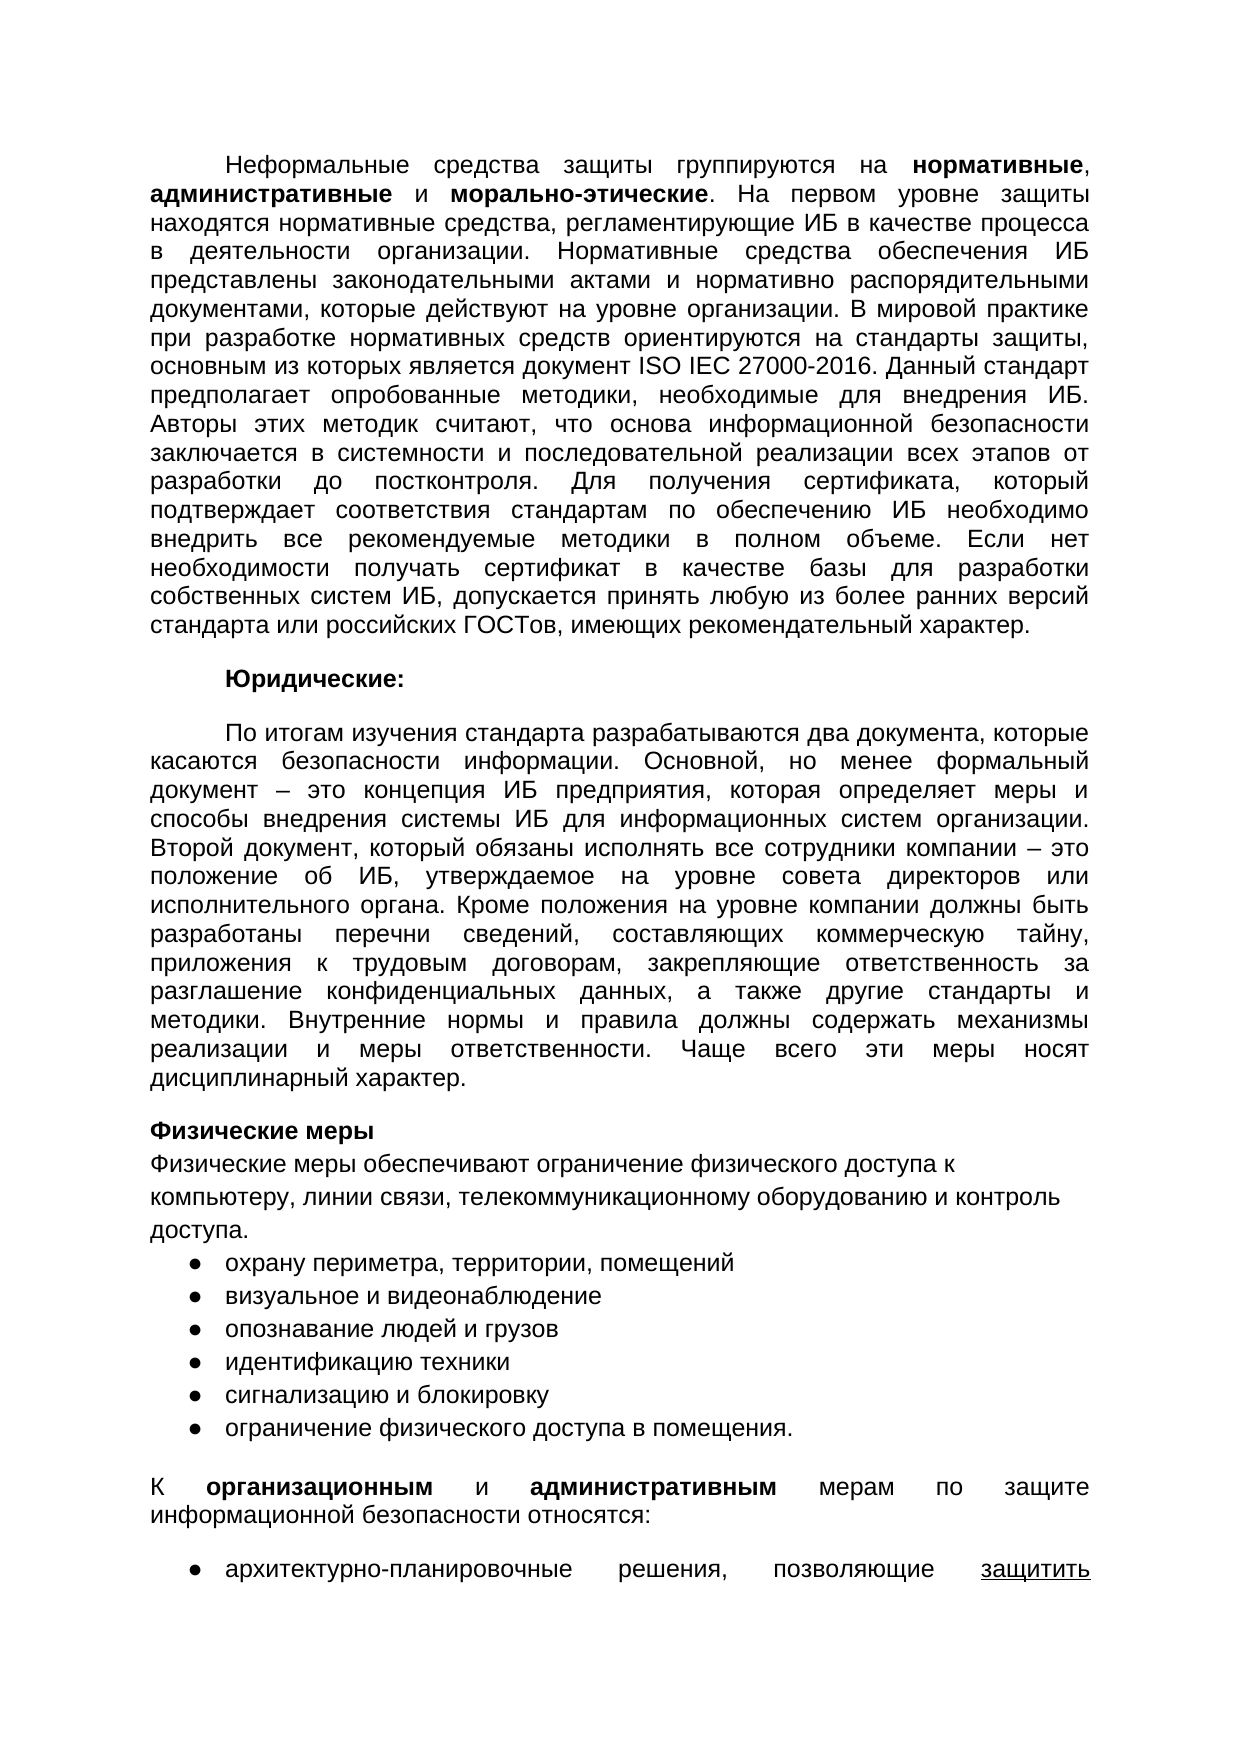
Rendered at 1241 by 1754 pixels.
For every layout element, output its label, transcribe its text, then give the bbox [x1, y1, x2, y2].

text Физические меры обеспечивают ограничение физического доступа к компьютеру, линии связи, телекоммуникационному оборудованию и контроль доступа. [150, 1149, 1090, 1244]
text К организационным и административным мерам по защите информационной безопасности относятся: [150, 1471, 1090, 1529]
text Юридические: [150, 664, 1090, 692]
list охрану периметра, территории, помещений [187, 1248, 1090, 1277]
list сигнализацию и блокировку [187, 1380, 1090, 1409]
list архитектурно-планировочные решения, позволяющие защитить [187, 1554, 1090, 1583]
text По итогам изучения стандарта разрабатываются два документа, которые касаются безопасности информации. Основной, но менее формальный документ – это концепция ИБ предприятия, которая определяет меры и способы внедрения системы ИБ для информационных систем организации. Второй документ, который обязаны исполнять все сотрудники компании – это положение об ИБ, утверждаемое на уровне совета директоров или исполнительного органа. Кроме положения на уровне компании должны быть разработаны перечни сведений, составляющих коммерческую тайну, приложения к трудовым договорам, закрепляющие ответственность за разглашение конфиденциальных данных, а также другие стандарты и методики. Внутренние нормы и правила должны содержать механизмы реализации и меры ответственности. Чаще всего эти меры носят дисциплинарный характер. [150, 717, 1090, 1091]
text Физические меры [150, 1116, 1090, 1145]
text Неформальные средства защиты группируются на нормативные, административные и морально-этические. На первом уровне защиты находятся нормативные средства, регламентирующие ИБ в качестве процесса в деятельности организации. Нормативные средства обеспечения ИБ представлены законодательными актами и нормативно распорядительными документами, которые действуют на уровне организации. В мировой практике при разработке нормативных средств ориентируются на стандарты защиты, основным из которых является документ ISO IEC 27000-2016. Данный стандарт предполагает опробованные методики, необходимые для внедрения ИБ. Авторы этих методик считают, что основа информационной безопасности заключается в системности и последовательной реализации всех этапов от разработки до постконтроля. Для получения сертификата, который подтверждает соответствия стандартам по обеспечению ИБ необходимо внедрить все рекомендуемые методики в полном объеме. Если нет необходимости получать сертификат в качестве базы для разработки собственных систем ИБ, допускается принять любую из более ранних версий стандарта или российских ГОСТов, имеющих рекомендательный характер. [150, 150, 1090, 639]
list идентификацию техники [187, 1347, 1090, 1376]
list визуальное и видеонаблюдение [187, 1281, 1090, 1310]
list ограничение физического доступа в помещения. [187, 1413, 1090, 1442]
list опознавание людей и грузов [187, 1314, 1090, 1343]
